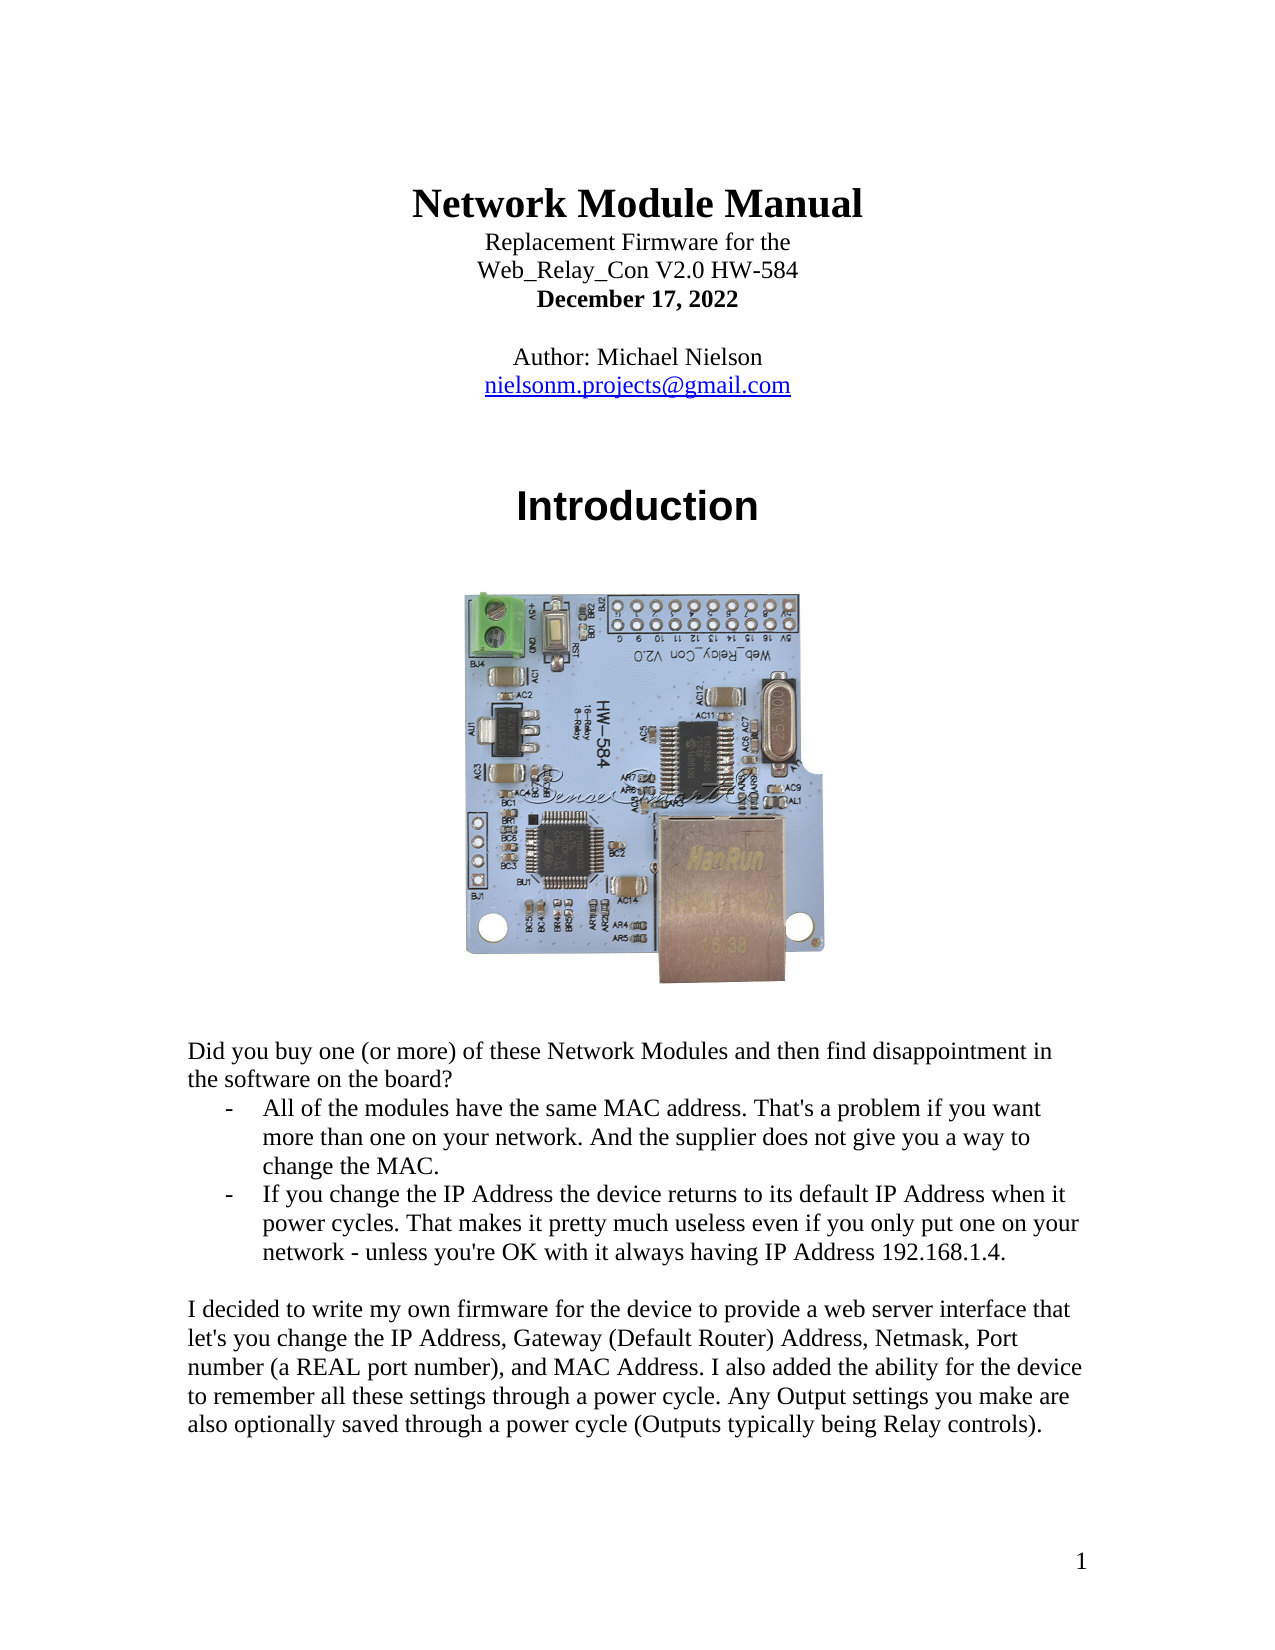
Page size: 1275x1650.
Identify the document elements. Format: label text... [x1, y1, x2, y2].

text December 17, 2022 [187, 284, 1087, 313]
text Replacement Firmware for the [187, 227, 1087, 255]
subtitle Introduction [187, 482, 1087, 529]
text Author: Michael Nielson [187, 342, 1087, 370]
text Web_Relay_Con V2.0 HW-584 [187, 255, 1087, 284]
text nielsonm.projects@gmail.com [187, 370, 1087, 399]
text Did you buy one (or more) of these Network Modules and then find disappointment in the software on the board? [187, 1036, 1087, 1093]
list All of the modules have the same MAC address. That's a problem if you want more than one on your network. And the supplier does not give you a way to change the MAC. [225, 1093, 1087, 1179]
text I decided to write my own firmware for the device to provide a web server interface that let's you change the IP Address, Gateway (Default Router) Address, Netmask, Port number (a REAL port number), and MAC Address. I also added the ability for the device to remember all these settings through a power cycle. Any Output settings you make are also optionally saved through a power cycle (Outputs typically being Relay controls). [187, 1294, 1087, 1438]
list If you change the IP Address the device returns to its default IP Address when it power cycles. That makes it pretty much useless even if you only put one on your network - unless you're OK with it always having IP Address 192.168.1.4. [225, 1179, 1087, 1266]
picture [387, 536, 888, 1036]
text Network Module Manual [187, 179, 1087, 227]
